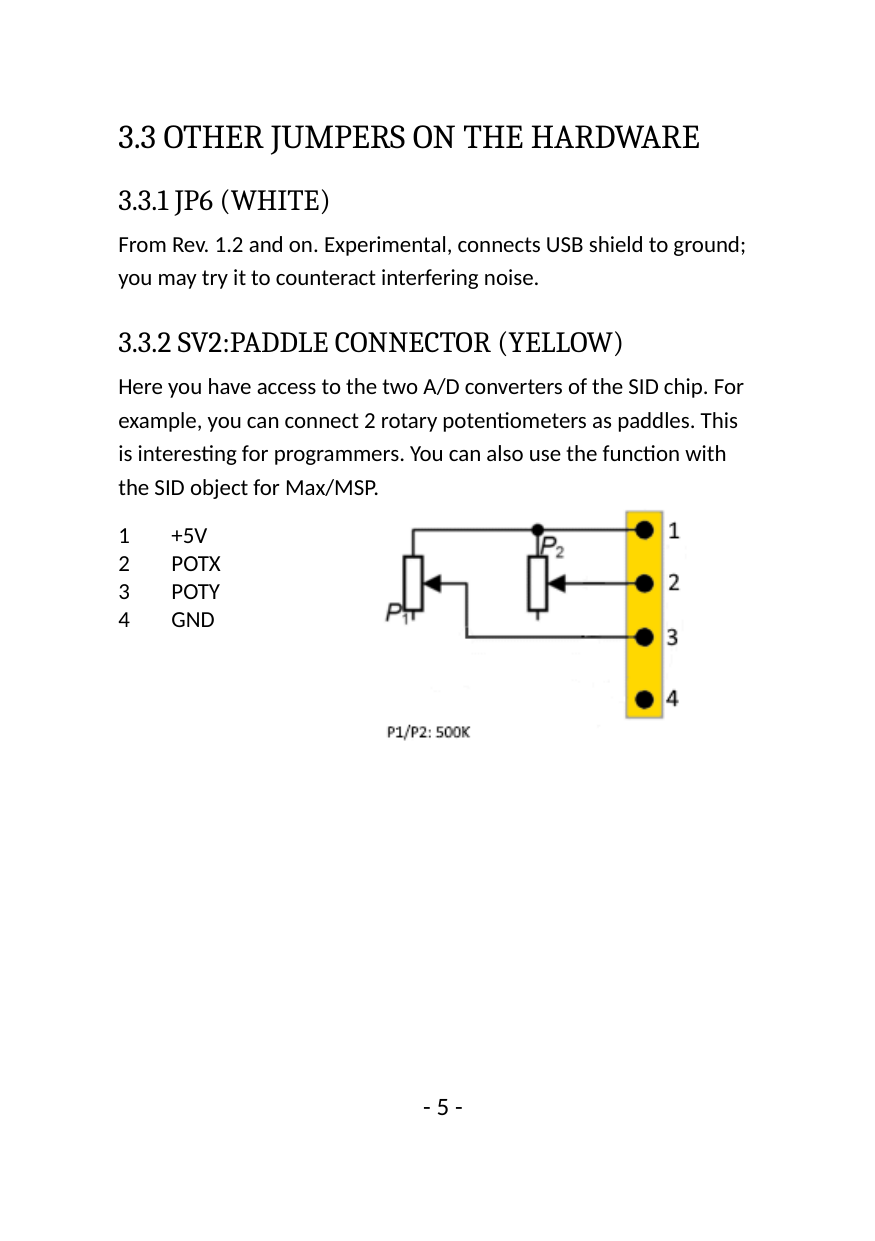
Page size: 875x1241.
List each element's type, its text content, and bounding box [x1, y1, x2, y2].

picture [376, 501, 701, 744]
table_cell POTY [171, 577, 320, 605]
table_cell POTX [171, 549, 320, 577]
text From Rev. 1.2 and on. Experimental, connects USB shield to ground; you may try it to counteract interfering noise. [118, 230, 756, 292]
subtitle JP6 (White) [118, 184, 756, 217]
table_cell 4 [118, 605, 171, 633]
subtitle Other jumpers on the hardware [118, 118, 756, 157]
subtitle SV2:Paddle connector (yellow) [118, 326, 756, 360]
table_cell 2 [118, 549, 171, 577]
table_header 1 [118, 521, 171, 549]
table_cell GND [171, 605, 320, 633]
table_header +5V [171, 521, 320, 549]
table_cell 3 [118, 577, 171, 605]
text Here you have access to the two A/D converters of the SID chip. For example, you can connect 2 rotary potentiometers as paddles. This is interesting for programmers. You can also use the function with the SID object for Max/MSP. [118, 372, 756, 501]
